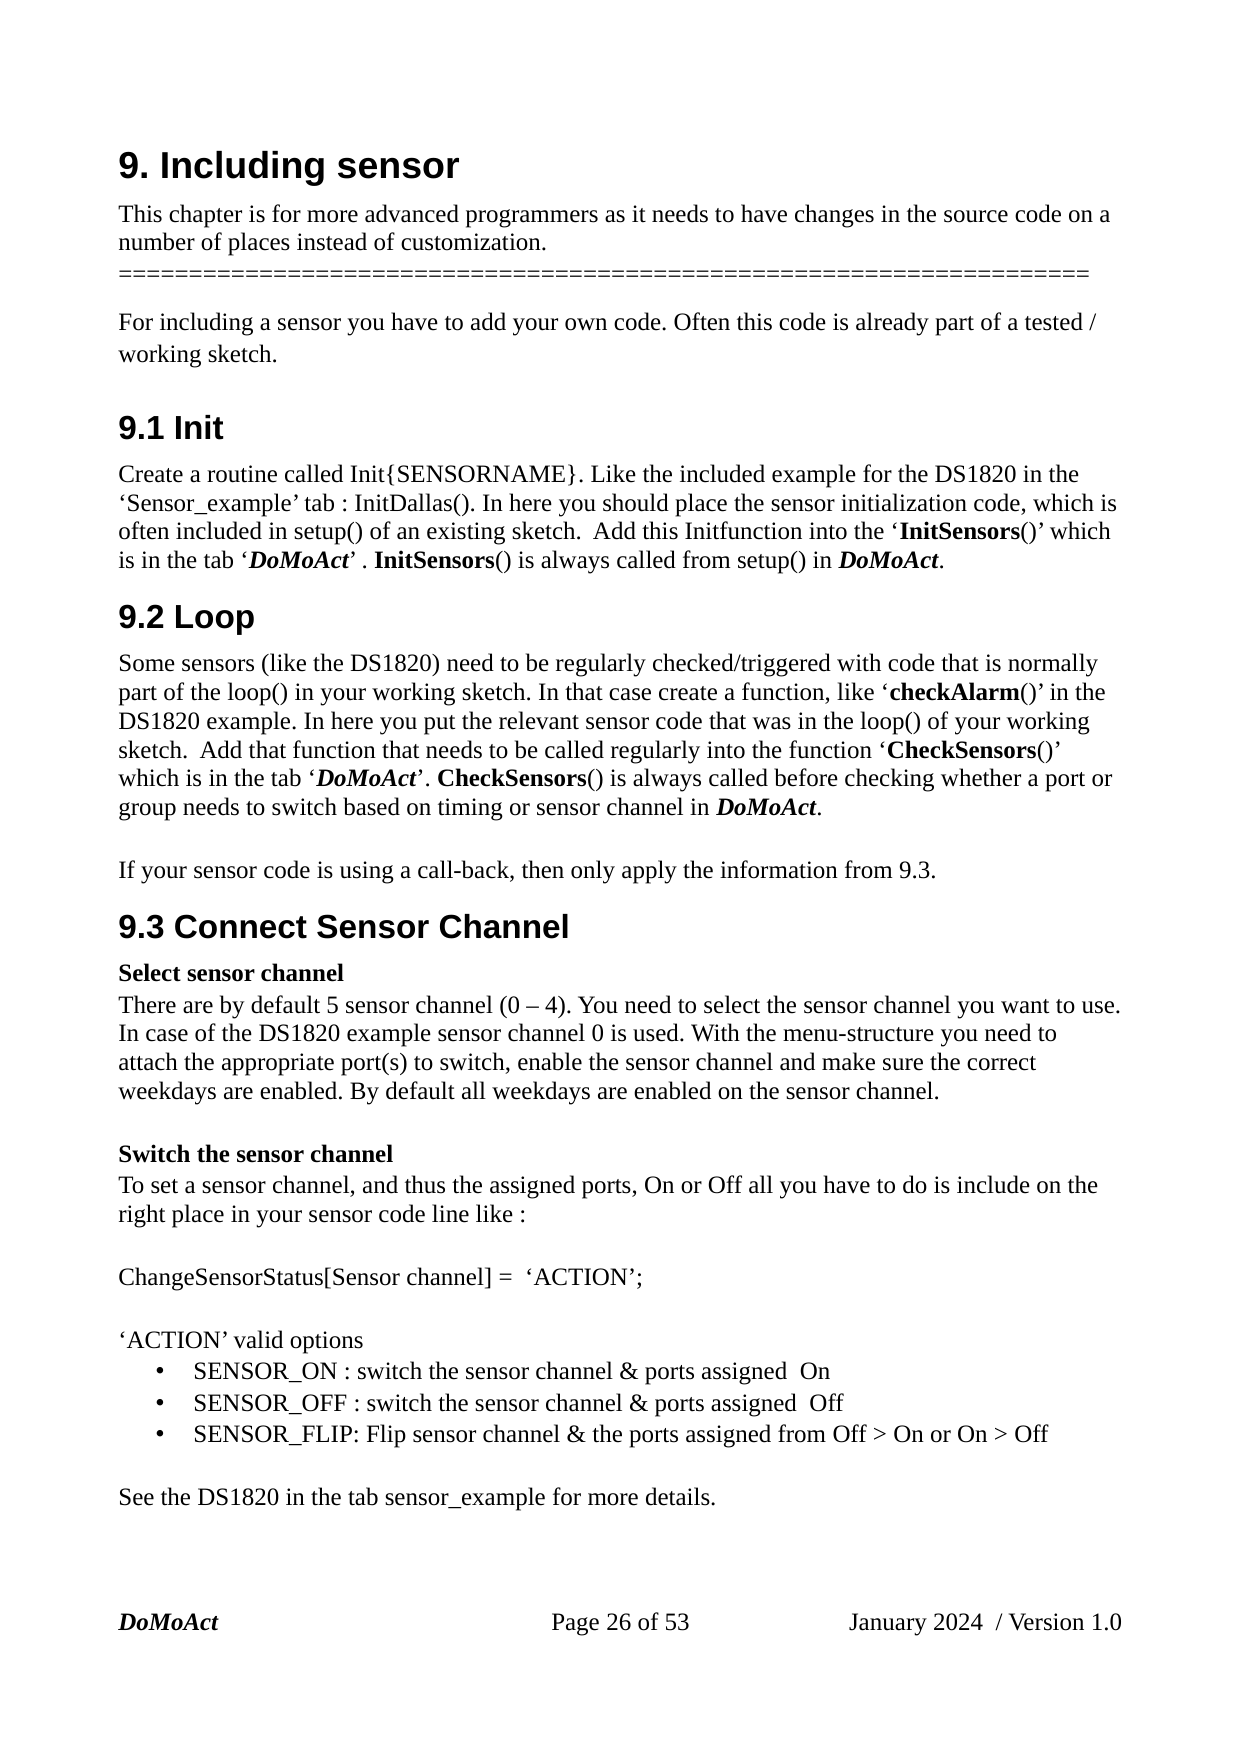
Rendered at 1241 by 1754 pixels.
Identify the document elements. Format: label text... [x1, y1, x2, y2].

text If your sensor code is using a call-back, then only apply the information from 9.3. [118, 855, 1122, 884]
text See the DS1820 in the tab sensor_example for more details. [118, 1482, 1122, 1511]
text Select sensor channel [118, 958, 1122, 987]
text This chapter is for more advanced programmers as it needs to have changes in the source code on a number of places instead of customization. [118, 199, 1122, 256]
list SENSOR_ON : switch the sensor channel & ports assigned On [156, 1356, 1122, 1385]
text Some sensors (like the DS1820) need to be regularly checked/triggered with code that is normally part of the loop() in your working sketch. In that case create a function, like ‘checkAlarm()’ in the DS1820 example. In here you put the relevant sensor code that was in the loop() of your working sketch. Add that function that needs to be called regularly into the function ‘CheckSensors()’ which is in the tab ‘DoMoAct’. CheckSensors() is always called before checking whether a port or group needs to switch based on timing or sensor channel in DoMoAct. [118, 648, 1122, 821]
text For including a sensor you have to add your own code. Often this code is already part of a tested / working sketch. [118, 307, 1122, 368]
text Create a routine called Init{SENSORNAME}. Like the included example for the DS1820 in the ‘Sensor_example’ tab : InitDallas(). In here you should place the sensor initialization code, which is often included in setup() of an existing sketch. Add this Initfunction into the ‘InitSensors()’ which is in the tab ‘DoMoAct’ . InitSensors() is always called from setup() in DoMoAct. [118, 459, 1122, 574]
text ChangeSensorStatus[Sensor channel] = ‘ACTION’; [118, 1262, 1122, 1291]
list SENSOR_FLIP: Flip sensor channel & the ports assigned from Off > On or On > Off [156, 1419, 1122, 1448]
text ‘ACTION’ valid options [118, 1325, 1122, 1354]
text Switch the sensor channel [118, 1139, 1122, 1168]
subtitle 9.2 Loop [118, 597, 1122, 636]
text There are by default 5 sensor channel (0 – 4). You need to select the sensor channel you want to use. In case of the DS1820 example sensor channel 0 is used. With the menu-structure you need to attach the appropriate port(s) to switch, enable the sensor channel and make sure the correct weekdays are enabled. By default all weekdays are enabled on the sensor channel. [118, 990, 1122, 1105]
text ===================================================================== [118, 259, 1122, 288]
list SENSOR_OFF : switch the sensor channel & ports assigned Off [156, 1388, 1122, 1417]
text To set a sensor channel, and thus the assigned ports, On or Off all you have to do is include on the right place in your sensor code line like : [118, 1170, 1122, 1228]
subtitle 9. Including sensor [118, 143, 1122, 186]
subtitle 9.3 Connect Sensor Channel [118, 907, 1122, 946]
subtitle 9.1 Init [118, 408, 1122, 446]
